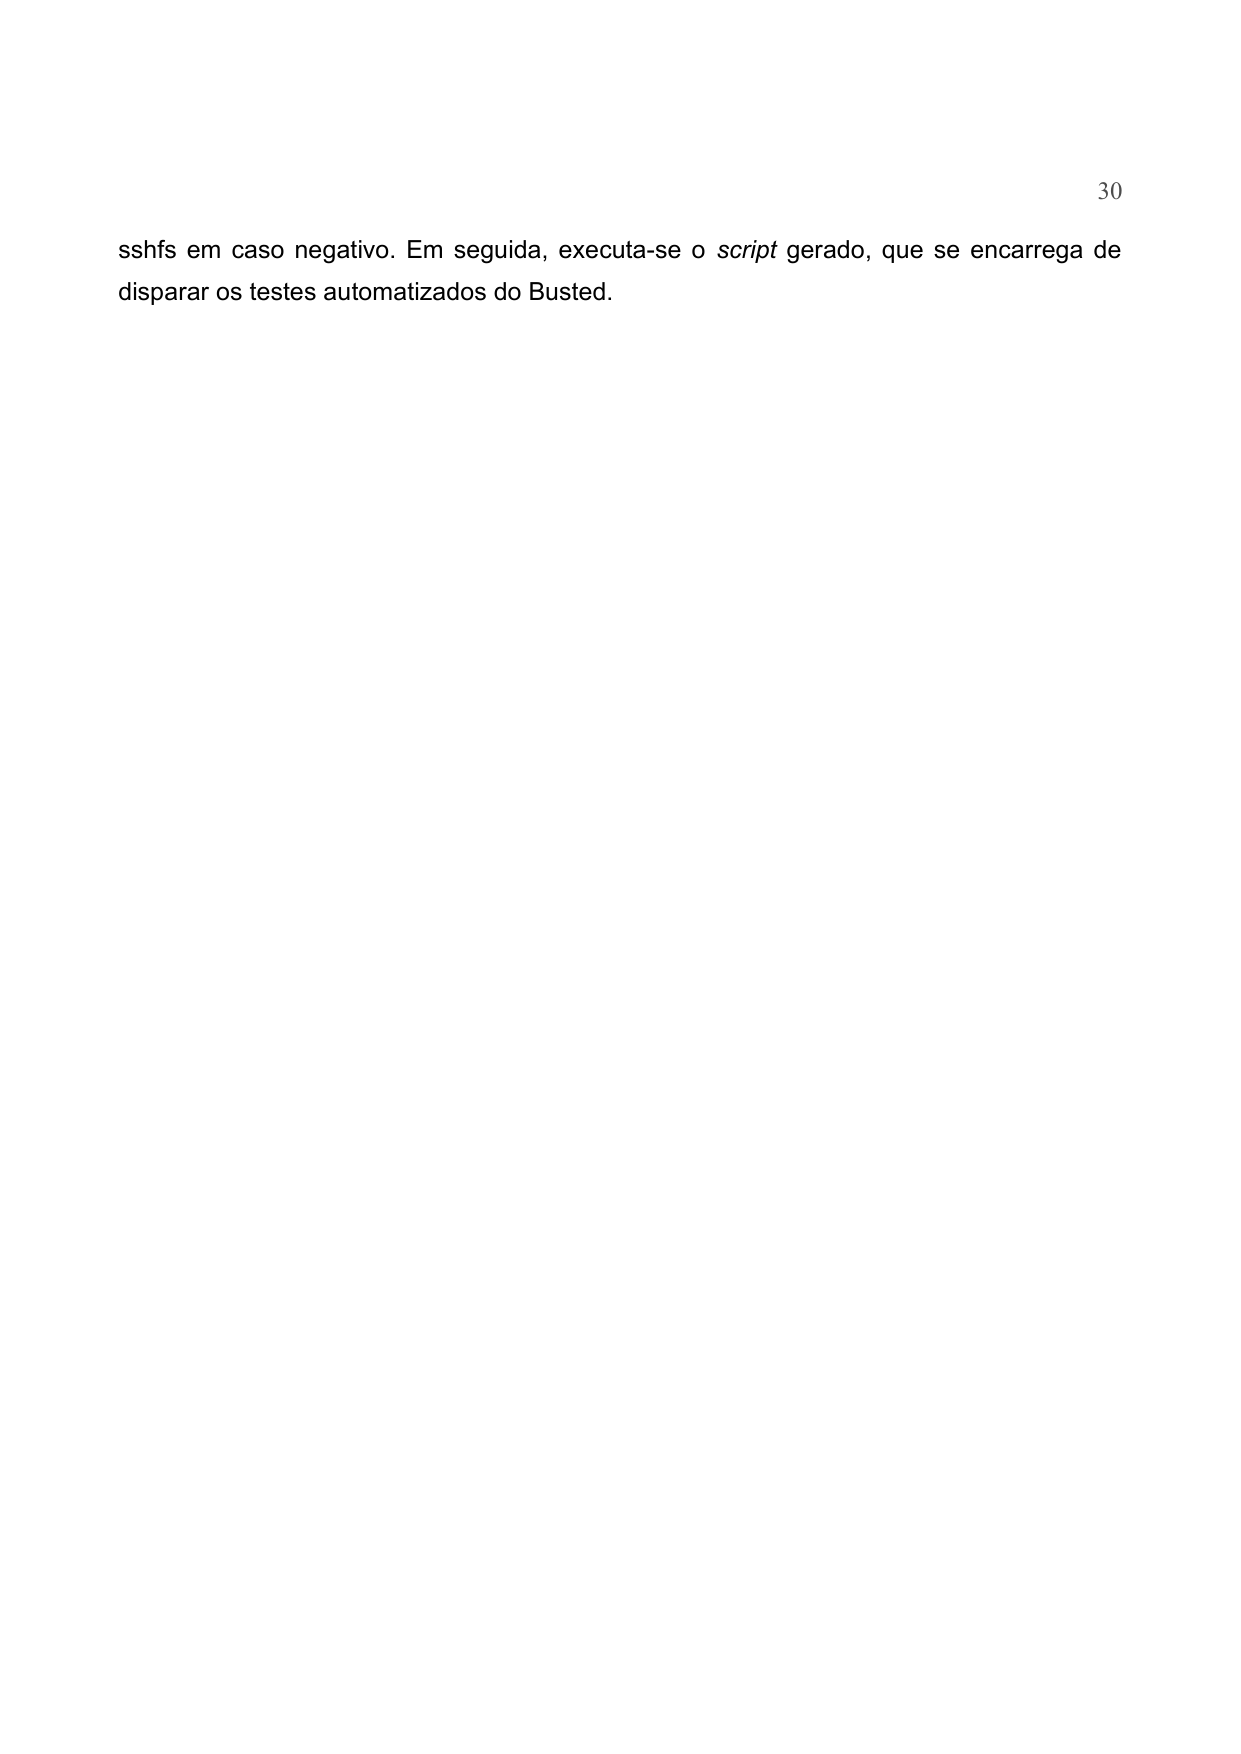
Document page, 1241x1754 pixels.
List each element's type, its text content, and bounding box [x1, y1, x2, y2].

text sshfs em caso negativo. Em seguida, executa-se o script gerado, que se encarrega de disparar os testes automatizados do Busted. [118, 236, 1122, 306]
